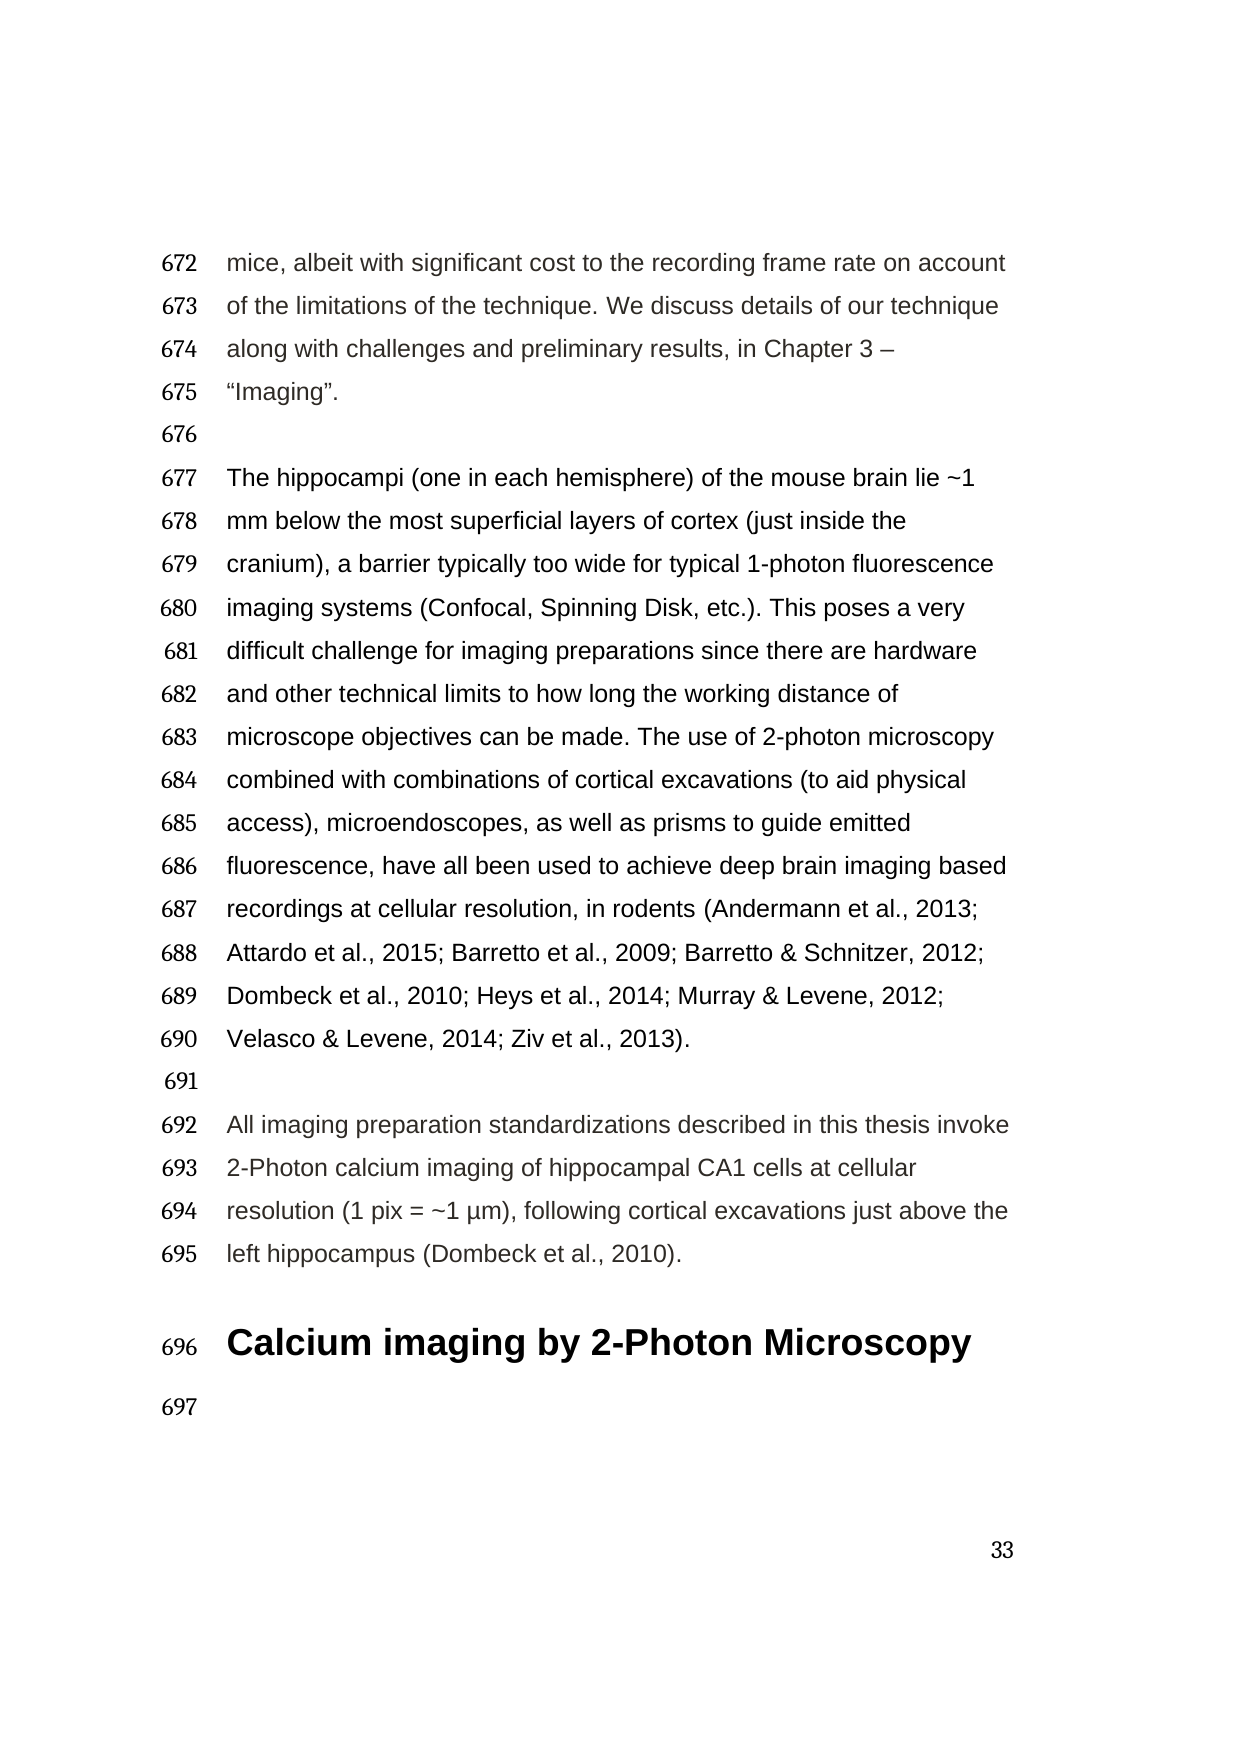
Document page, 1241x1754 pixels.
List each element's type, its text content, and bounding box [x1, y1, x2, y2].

text The hippocampi (one in each hemisphere) of the mouse brain lie ~1 mm below the most superficial layers of cortex (just inside the cranium), a barrier typically too wide for typical 1-photon fluorescence imaging systems (Confocal, Spinning Disk, etc.). This poses a very difficult challenge for imaging preparations since there are hardware and other technical limits to how long the working distance of microscope objectives can be made. The use of 2-photon microscopy combined with combinations of cortical excavations (to aid physical access), microendoscopes, as well as prisms to guide emitted fluorescence, have all been used to achieve deep brain imaging based recordings at cellular resolution, in rodents (Andermann et al., 2013; Attardo et al., 2015; Barretto et al., 2009; Barretto & Schnitzer, 2012; Dombeck et al., 2010; Heys et al., 2014; Murray & Levene, 2012; Velasco & Levene, 2014; Ziv et al., 2013)⁠. [226, 463, 1014, 1053]
text mice, albeit with significant cost to the recording frame rate on account of the limitations of the technique. We discuss details of our technique along with challenges and preliminary results, in Chapter 3 – “Imaging”. [226, 248, 1014, 406]
subtitle Calcium imaging by 2-Photon Microscopy [226, 1320, 1014, 1363]
text All imaging preparation standardizations described in this thesis invoke 2-Photon calcium imaging of hippocampal CA1 cells at cellular resolution (1 pix = ~1 µm), following cortical excavations just above the left hippocampus (Dombeck et al., 2010)⁠. [226, 1110, 1014, 1268]
